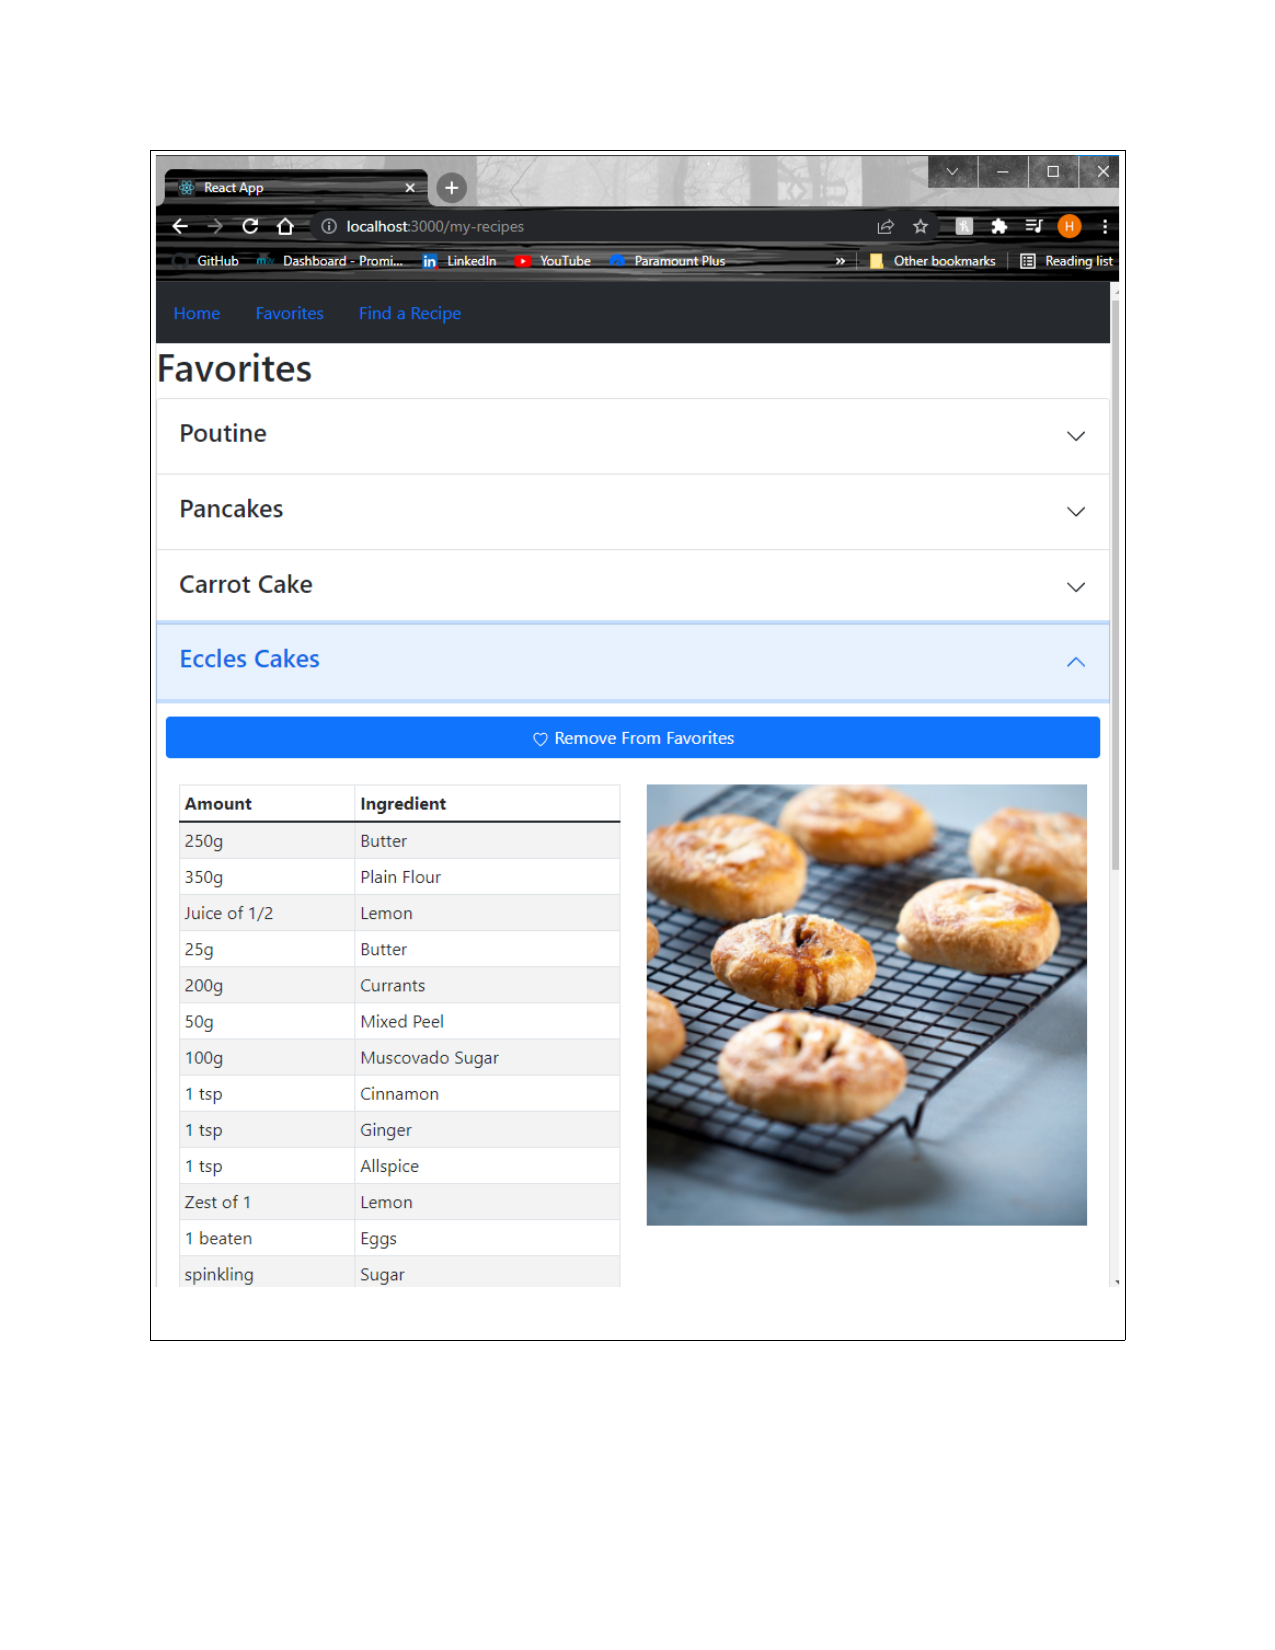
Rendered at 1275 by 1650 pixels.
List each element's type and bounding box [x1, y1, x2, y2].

table_cell [151, 151, 1125, 1340]
picture [155, 155, 1120, 1287]
